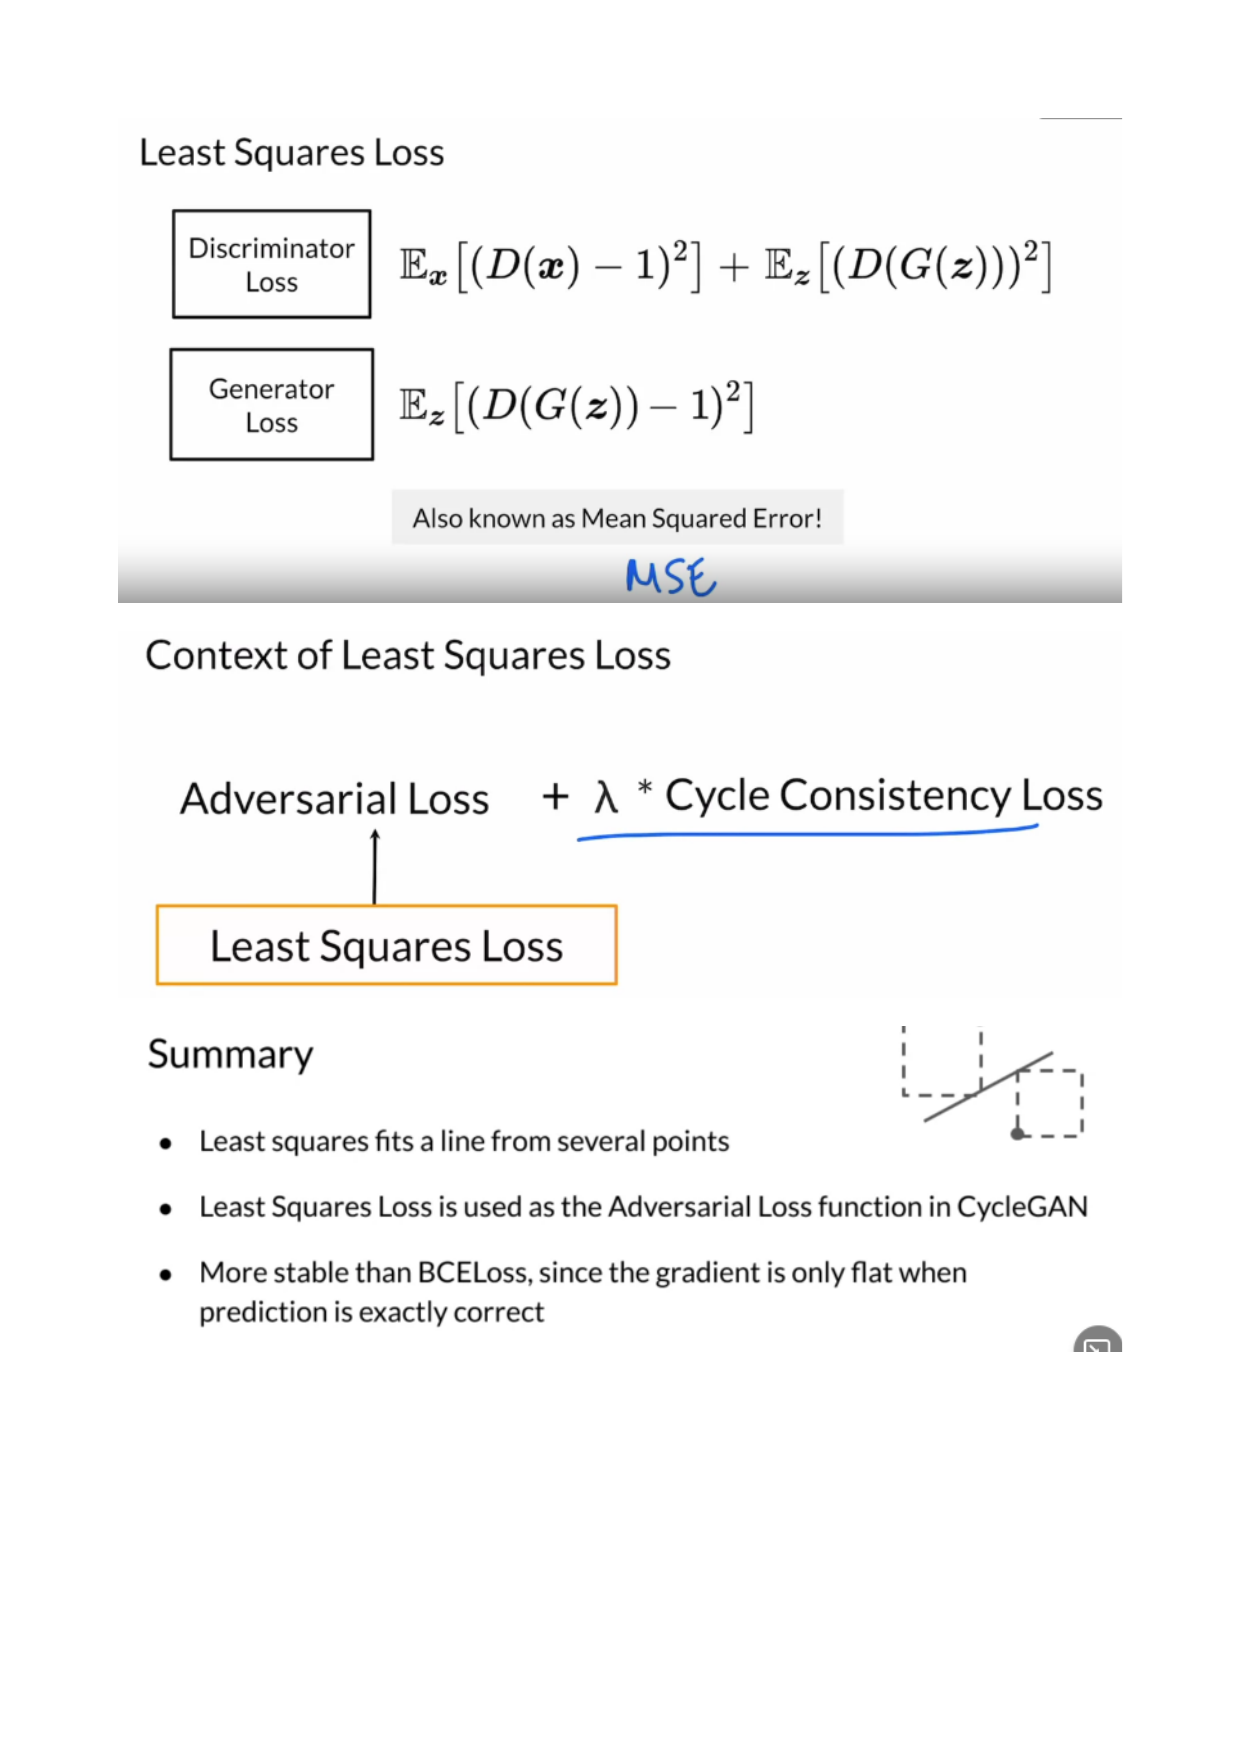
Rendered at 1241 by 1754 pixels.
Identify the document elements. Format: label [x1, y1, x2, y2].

picture [118, 631, 1123, 998]
picture [118, 118, 1123, 603]
picture [118, 1026, 1123, 1352]
